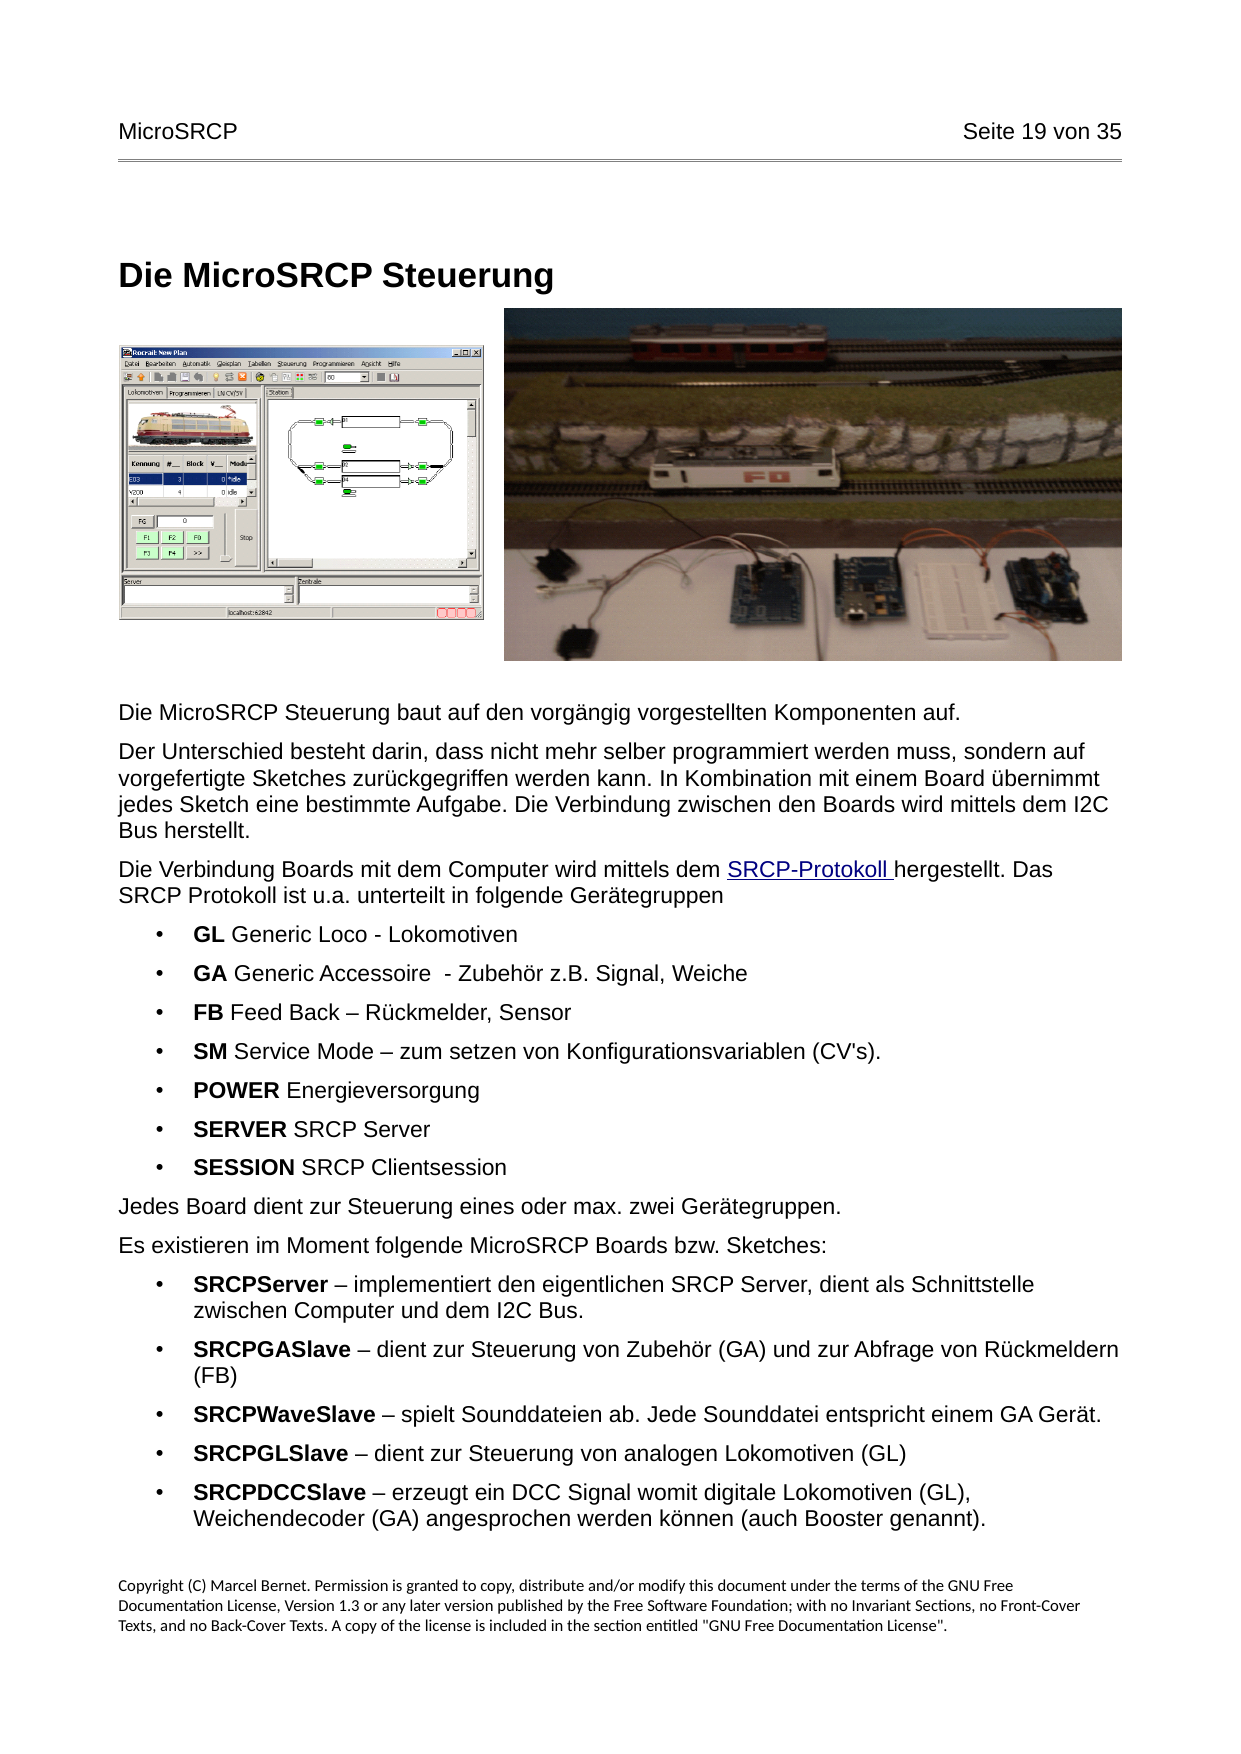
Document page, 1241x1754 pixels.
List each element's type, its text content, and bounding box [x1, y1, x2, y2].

subtitle Die MicroSRCP Steuerung [118, 254, 1122, 295]
text Der Unterschied besteht darin, dass nicht mehr selber programmiert werden muss, sondern auf vorgefertigte Sketches zurückgegriffen werden kann. In Kombination mit einem Board übernimmt jedes Sketch eine bestimmte Aufgabe. Die Verbindung zwischen den Boards wird mittels dem I2C Bus herstellt. [118, 738, 1122, 843]
list SRCPServer – implementiert den eigentlichen SRCP Server, dient als Schnittstelle zwischen Computer und dem I2C Bus. [156, 1271, 1122, 1324]
list FB Feed Back – Rückmelder, Sensor [156, 999, 1122, 1025]
text Es existieren im Moment folgende MicroSRCP Boards bzw. Sketches: [118, 1232, 1122, 1258]
list GA Generic Accessoire - Zubehör z.B. Signal, Weiche [156, 960, 1122, 986]
list SRCPGLSlave – dient zur Steuerung von analogen Lokomotiven (GL) [156, 1440, 1122, 1467]
list SM Service Mode – zum setzen von Konfigurationsvariablen (CV's). [156, 1038, 1122, 1064]
list POWER Energieversorgung [156, 1077, 1122, 1103]
list SRCPWaveSlave – spielt Sounddateien ab. Jede Sounddatei entspricht einem GA Gerät. [156, 1401, 1122, 1428]
list SESSION SRCP Clientsession [156, 1154, 1122, 1181]
list SRCPDCCSlave – erzeugt ein DCC Signal womit digitale Lokomotiven (GL), Weichendecoder (GA) angesprochen werden können (auch Booster genannt). [156, 1479, 1122, 1532]
text Die MicroSRCP Steuerung baut auf den vorgängig vorgestellten Komponenten auf. [118, 699, 1122, 726]
list SERVER SRCP Server [156, 1116, 1122, 1142]
text Die Verbindung Boards mit dem Computer wird mittels dem SRCP-Protokoll hergestellt. Das SRCP Protokoll ist u.a. unterteilt in folgende Gerätegruppen [118, 856, 1122, 909]
text Jedes Board dient zur Steuerung eines oder max. zwei Gerätegruppen. [118, 1193, 1122, 1219]
list SRCPGASlave – dient zur Steuerung von Zubehör (GA) und zur Abfrage von Rückmeldern (FB) [156, 1336, 1122, 1389]
list GL Generic Loco - Lokomotiven [156, 921, 1122, 948]
